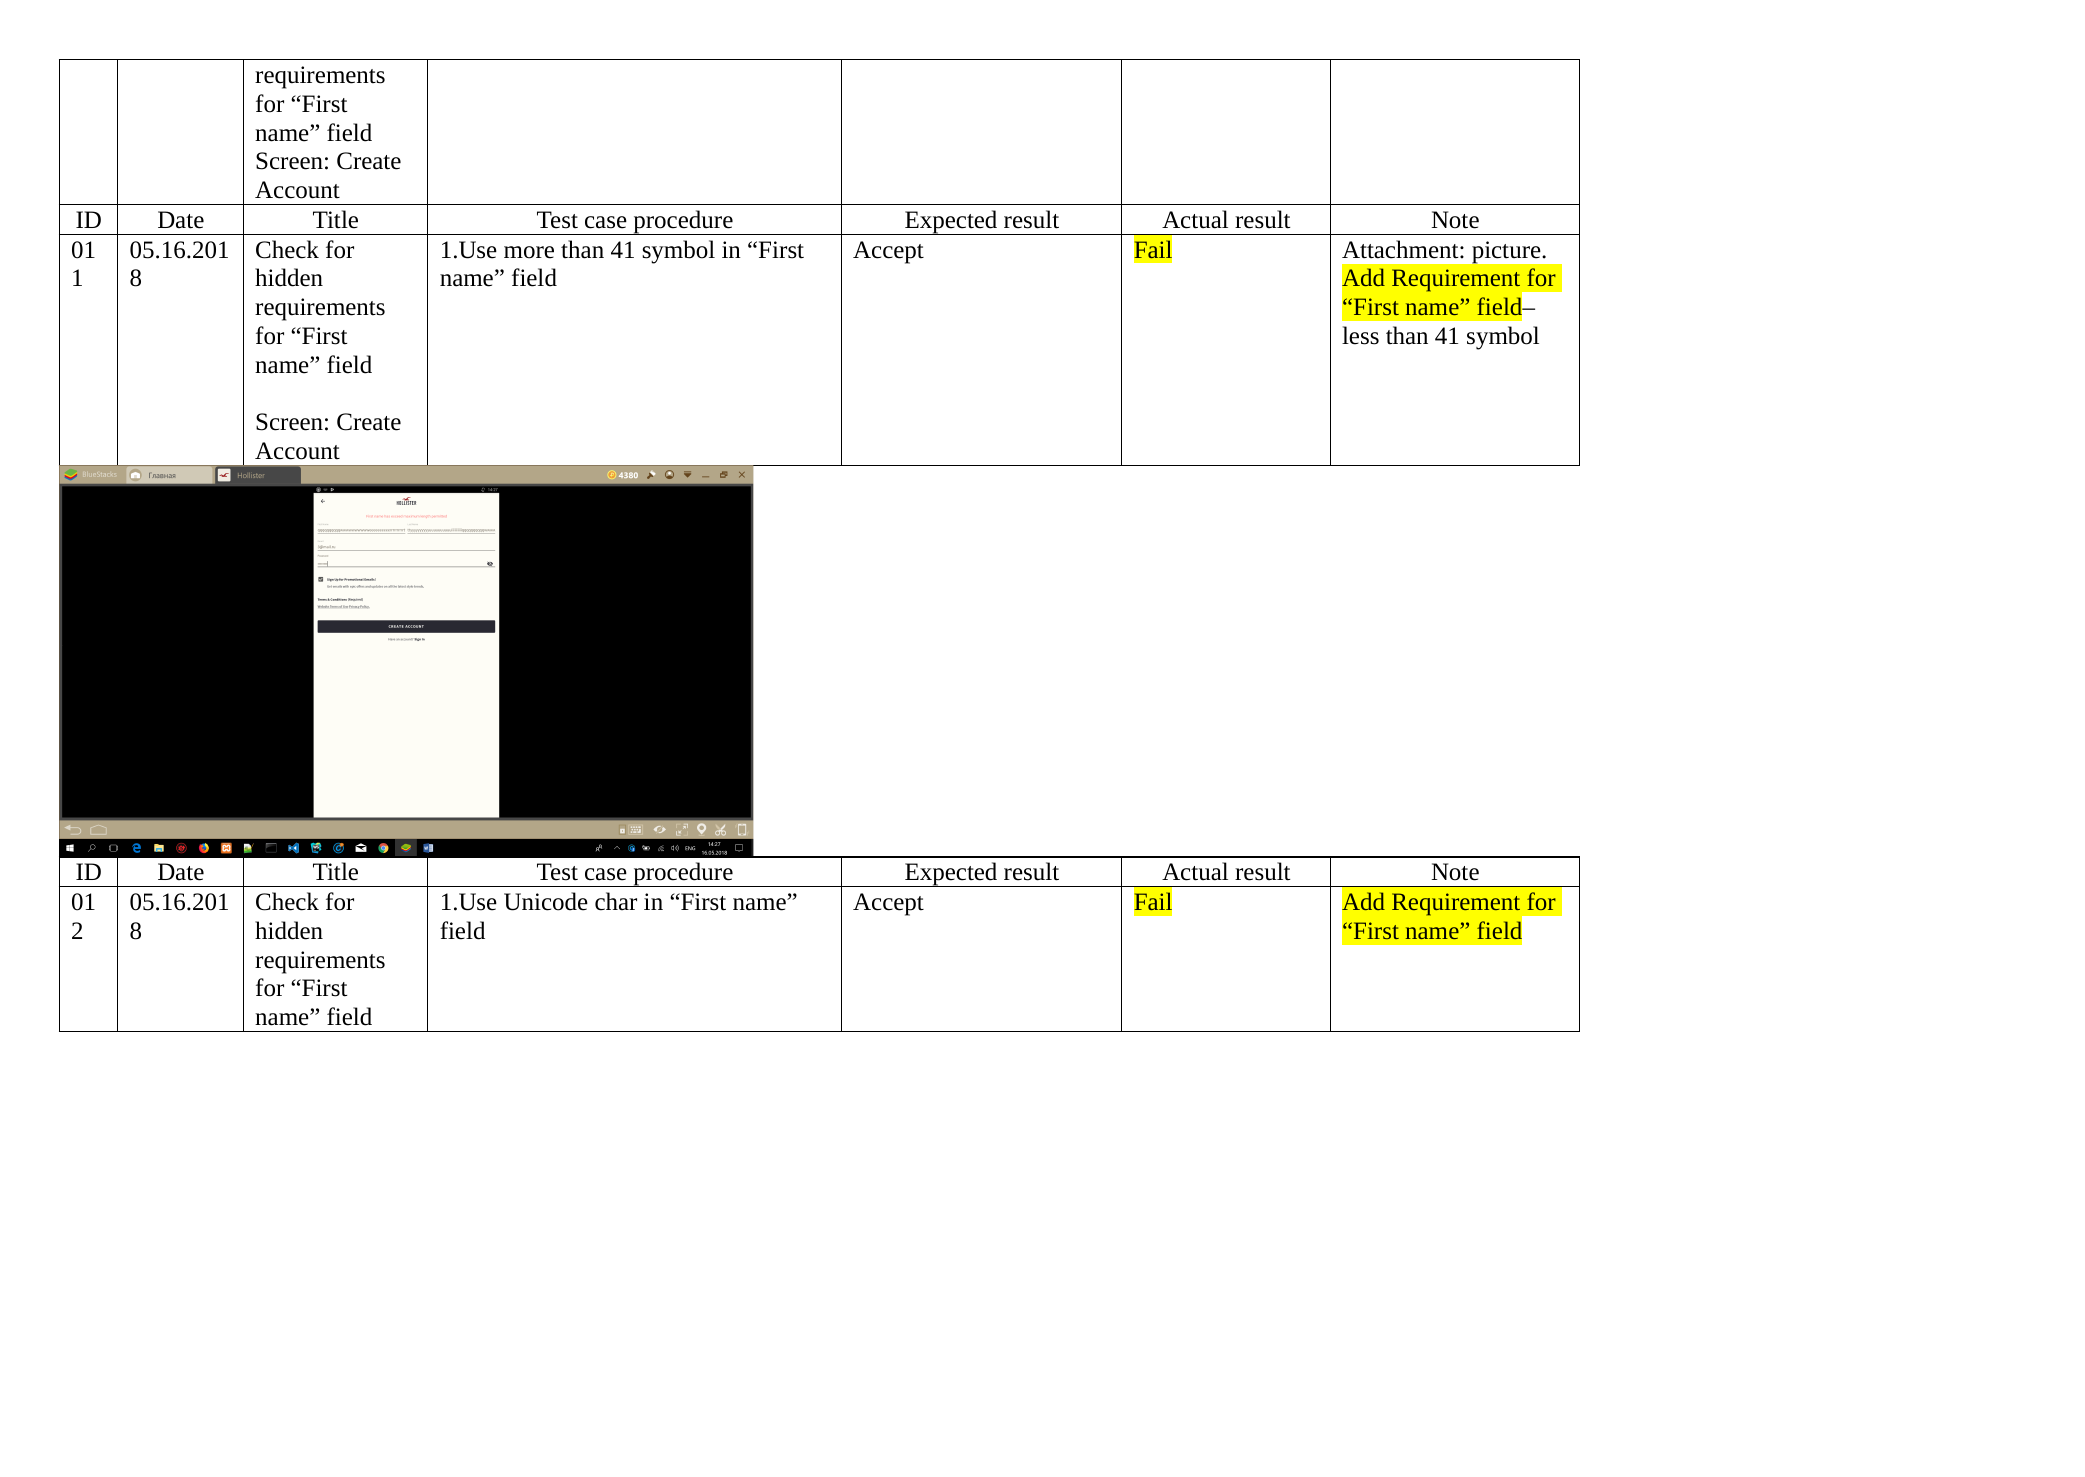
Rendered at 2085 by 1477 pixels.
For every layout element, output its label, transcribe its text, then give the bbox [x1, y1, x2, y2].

table_cell [842, 60, 1121, 204]
table_cell Actual result [1122, 205, 1330, 234]
table_cell 1.Use more than 41 symbol in “First name” field [428, 235, 841, 465]
table_header ID [60, 858, 117, 886]
table_cell Expected result [842, 205, 1121, 234]
table_header Date [118, 858, 243, 886]
table_cell 05.16.2018 [118, 235, 243, 465]
table_cell Check for hidden requirements for “First name” field Screen: Create Account [244, 235, 427, 465]
table_header Expected result [842, 858, 1121, 886]
table_cell Attachment: picture. Add Requirement for “First name” field– less than 41 symbol [1331, 235, 1579, 465]
table_cell Fail [1122, 887, 1330, 1031]
table_cell [1331, 60, 1579, 204]
table_cell Accept [842, 235, 1121, 465]
table_cell [1122, 60, 1330, 204]
table_cell [60, 60, 117, 204]
table_cell Note [1331, 205, 1579, 234]
table_header Test case procedure [428, 858, 841, 886]
table_cell Check for hidden requirements for “First name” field [244, 887, 427, 1031]
table_cell requirements for “First name” field Screen: Create Account [244, 60, 427, 204]
table_cell Fail [1122, 235, 1330, 465]
table_header Title [244, 858, 427, 886]
table_cell 05.16.2018 [118, 887, 243, 1031]
table_cell 1.Use Unicode char in “First name” field [428, 887, 841, 1031]
table_cell Date [118, 205, 243, 234]
table_cell ID [60, 205, 117, 234]
table_cell 012 [60, 887, 117, 1031]
table_cell Add Requirement for “First name” field [1331, 887, 1579, 1031]
table_cell Title [244, 205, 427, 234]
table_header Note [1331, 858, 1579, 886]
table_cell 011 [60, 235, 117, 465]
picture [59, 465, 754, 856]
table_cell Accept [842, 887, 1121, 1031]
table_cell Test case procedure [428, 205, 841, 234]
table_cell [428, 60, 841, 204]
table_cell [118, 60, 243, 204]
table_header Actual result [1122, 858, 1330, 886]
